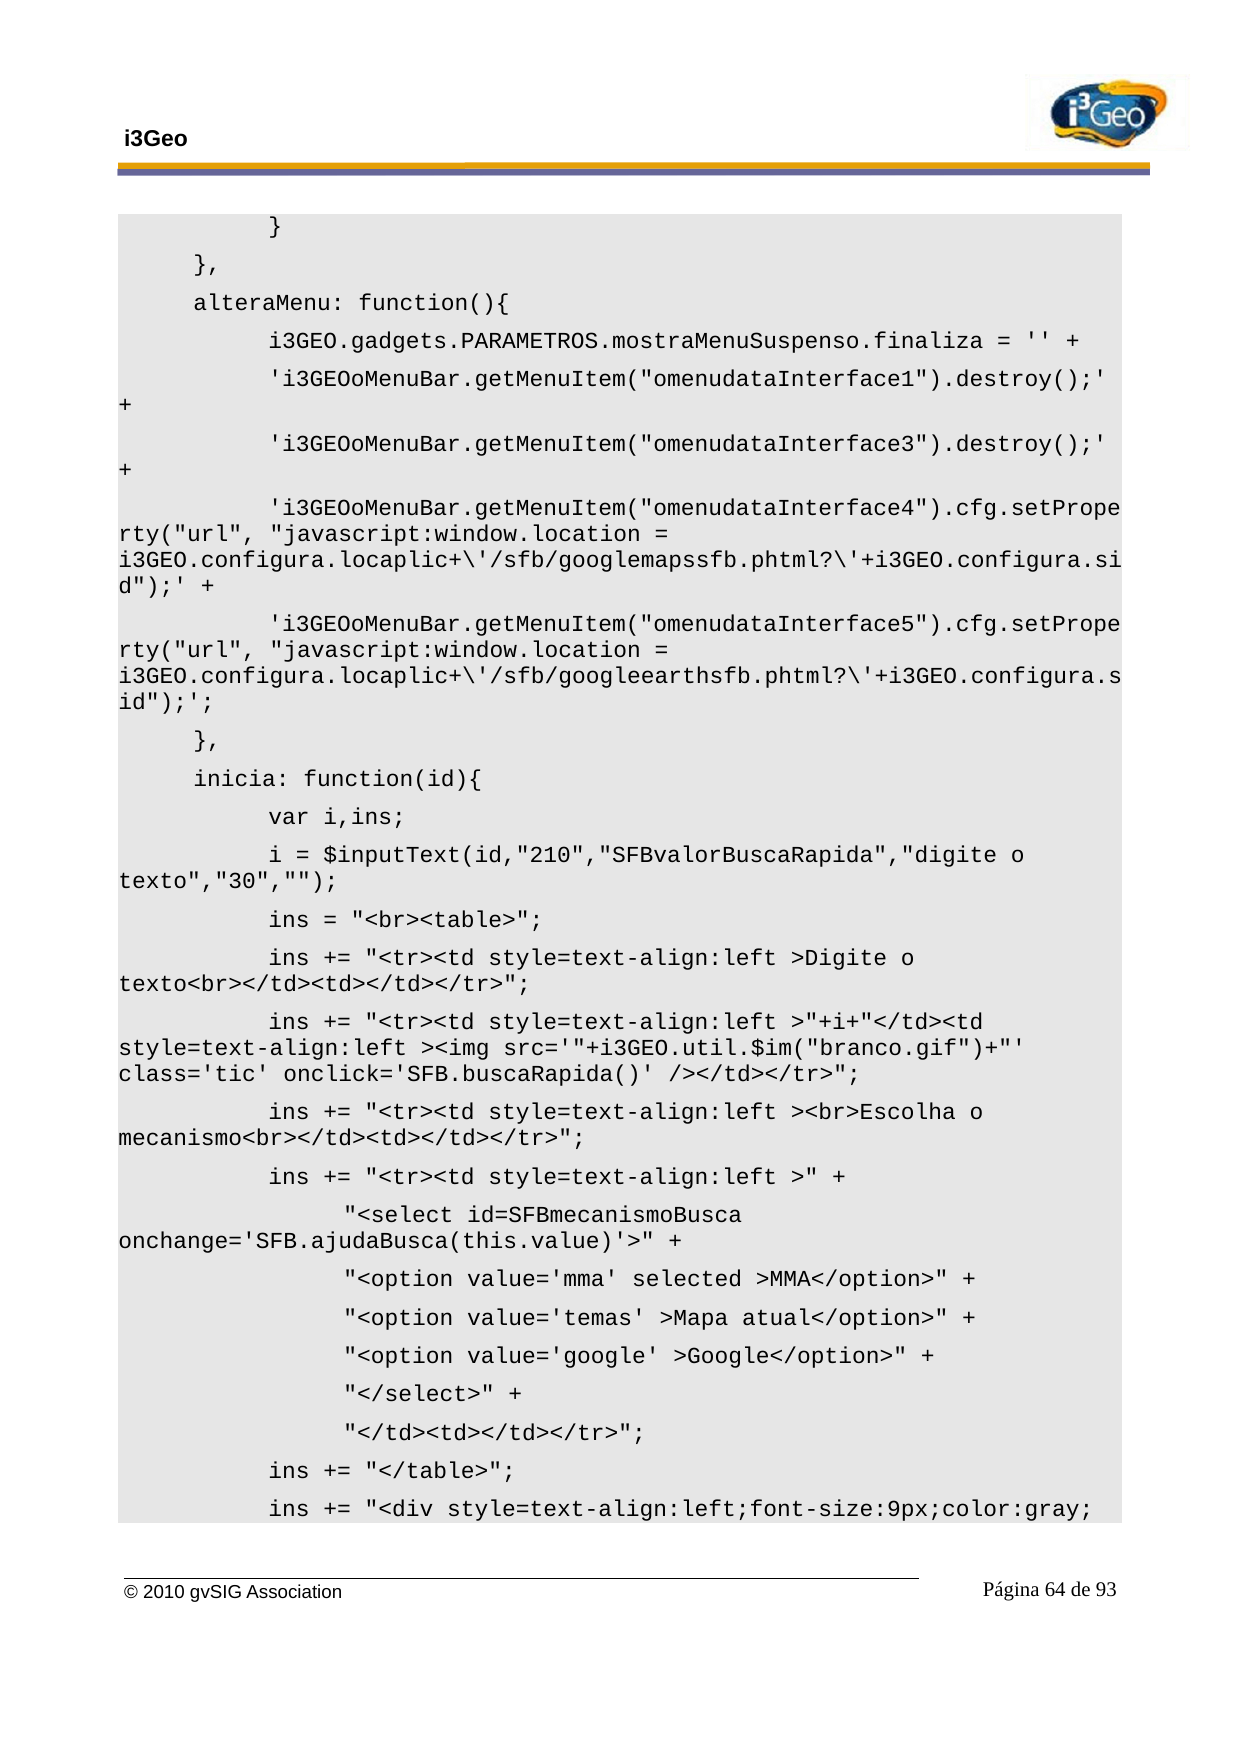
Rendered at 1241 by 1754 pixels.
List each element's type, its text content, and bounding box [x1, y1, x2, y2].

text }, [118, 729, 1122, 754]
text "<option value='google' >Google</option>" + [118, 1344, 1122, 1370]
text ins += "</table>"; [118, 1459, 1122, 1485]
text ins = "<br><table>"; [118, 908, 1122, 934]
text ins += "<div style=text-align:left;font-size:9px;color:gray; [118, 1498, 1122, 1523]
text "<select id=SFBmecanismoBusca onchange='SFB.ajudaBusca(this.value)'>" + [118, 1203, 1122, 1255]
text 'i3GEOoMenuBar.getMenuItem("omenudataInterface4").cfg.setProperty("url", "javascript:window.location = i3GEO.configura.locaplic+\'/sfb/googlemapssfb.phtml?\'+i3GEO.configura.sid");' + [118, 496, 1122, 600]
text 'i3GEOoMenuBar.getMenuItem("omenudataInterface3").destroy();' + [118, 432, 1122, 484]
text "<option value='mma' selected >MMA</option>" + [118, 1268, 1122, 1293]
text "<option value='temas' >Mapa atual</option>" + [118, 1306, 1122, 1332]
text ins += "<tr><td style=text-align:left >"+i+"</td><td style=text-align:left ><img src='"+i3GEO.util.$im("branco.gif")+"' class='tic' onclick='SFB.buscaRapida()' /></td></tr>"; [118, 1011, 1122, 1088]
text i = $inputText(id,"210","SFBvalorBuscaRapida","digite o texto","30",""); [118, 844, 1122, 896]
text inicia: function(id){ [118, 767, 1122, 793]
text } [118, 214, 1122, 240]
text ins += "<tr><td style=text-align:left >" + [118, 1165, 1122, 1191]
text "</td><td></td></tr>"; [118, 1421, 1122, 1447]
text i3GEO.gadgets.PARAMETROS.mostraMenuSuspenso.finaliza = '' + [118, 329, 1122, 355]
picture [1025, 74, 1191, 151]
text 'i3GEOoMenuBar.getMenuItem("omenudataInterface1").destroy();' + [118, 368, 1122, 420]
text }, [118, 253, 1122, 279]
text "</select>" + [118, 1383, 1122, 1408]
text var i,ins; [118, 805, 1122, 831]
text alteraMenu: function(){ [118, 291, 1122, 317]
text ins += "<tr><td style=text-align:left >Digite o texto<br></td><td></td></tr>"; [118, 946, 1122, 998]
text 'i3GEOoMenuBar.getMenuItem("omenudataInterface5").cfg.setProperty("url", "javascript:window.location = i3GEO.configura.locaplic+\'/sfb/googleearthsfb.phtml?\'+i3GEO.configura.sid");'; [118, 612, 1122, 716]
text ins += "<tr><td style=text-align:left ><br>Escolha o mecanismo<br></td><td></td></tr>"; [118, 1101, 1122, 1153]
